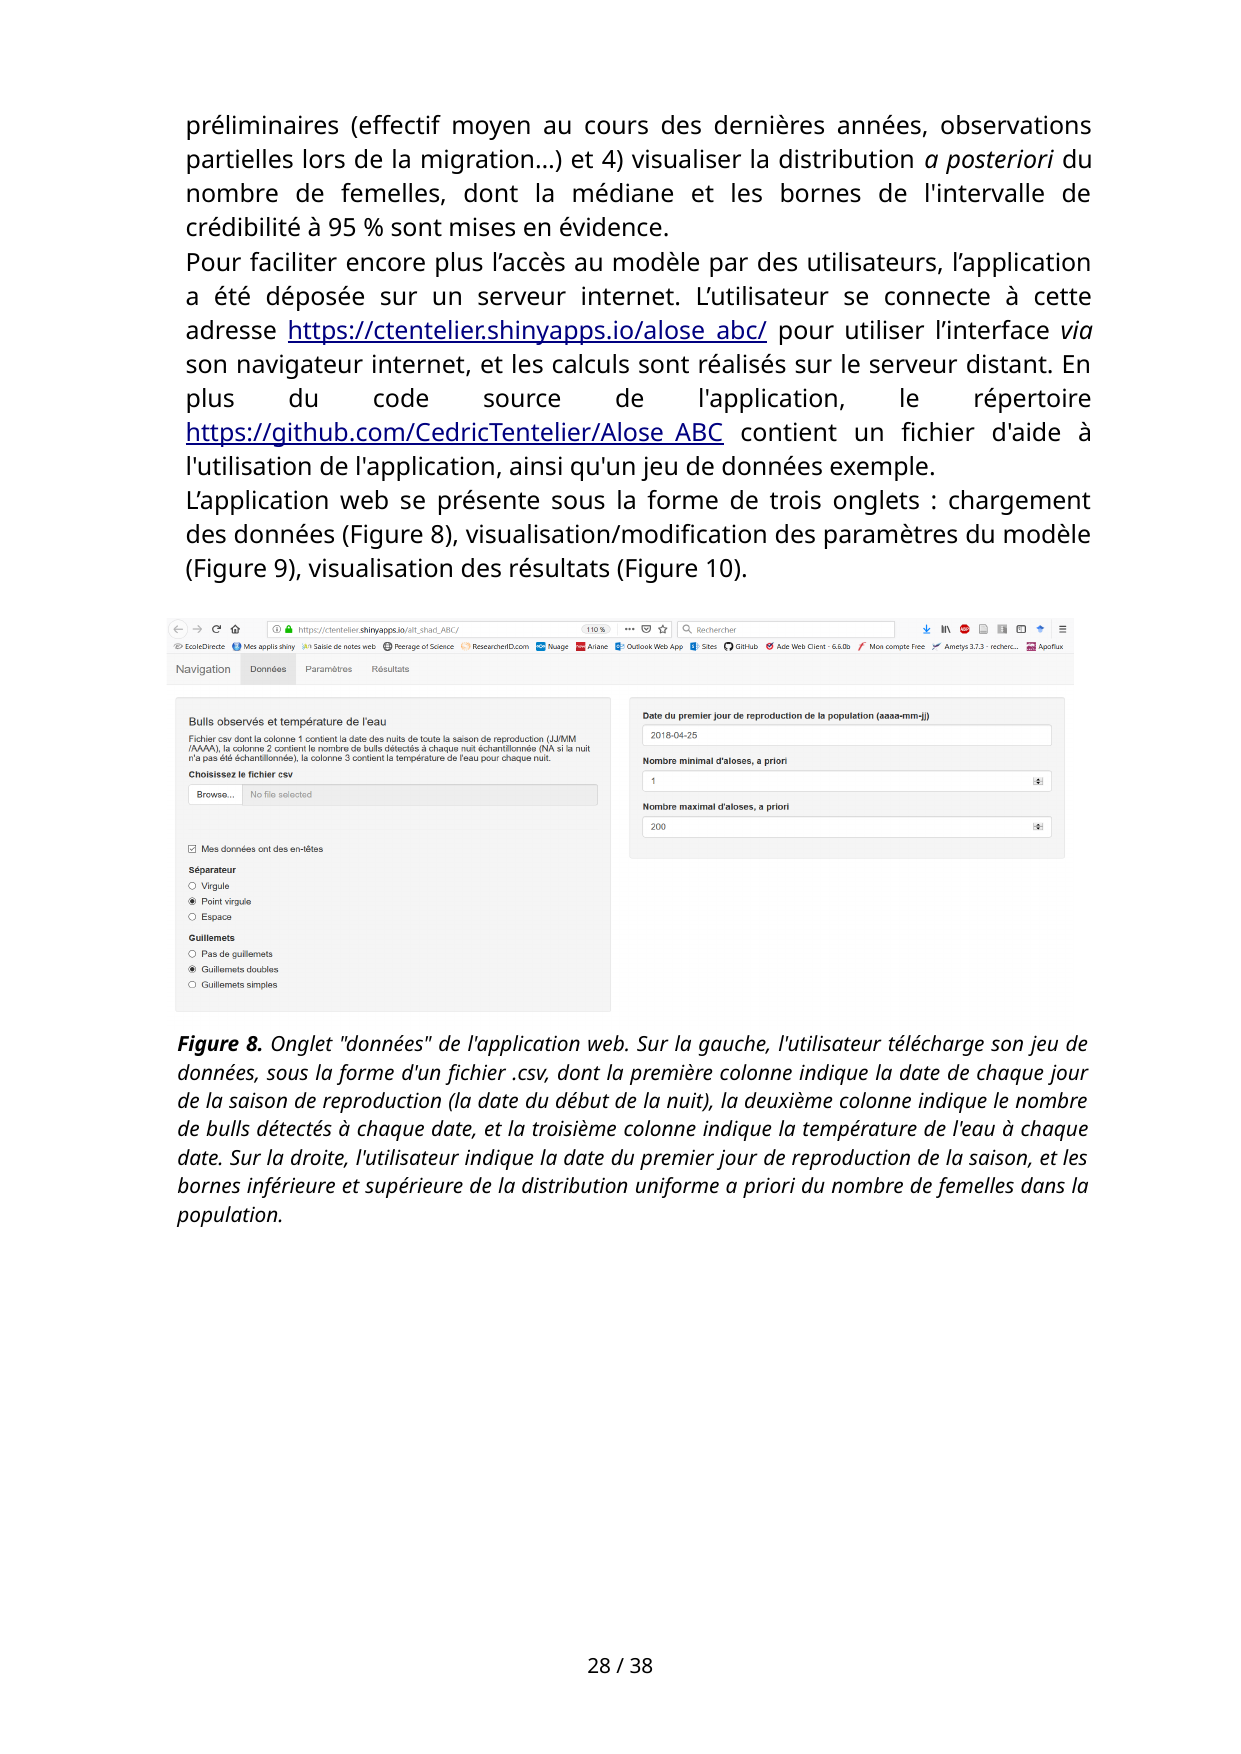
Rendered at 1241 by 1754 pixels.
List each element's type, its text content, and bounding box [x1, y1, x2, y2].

text préliminaires (effectif moyen au cours des dernières années, observations partielles lors de la migration…) et 4) visualiser la distribution a posteriori du nombre de femelles, dont la médiane et les bornes de l'intervalle de crédibilité à 95 % sont mises en évidence. [185, 108, 1093, 244]
text Figure 8. Onglet "données" de l'application web. Sur la gauche, l'utilisateur télécharge son jeu de données, sous la forme d'un fichier .csv, dont la première colonne indique la date de chaque jour de la saison de reproduction (la date du début de la nuit), la deuxième colonne indique le nombre de bulls détectés à chaque date, et la troisième colonne indique la température de l'eau à chaque date. Sur la droite, l'utilisateur indique la date du premier jour de reproduction de la saison, et les bornes inférieure et supérieure de la distribution uniforme a priori du nombre de femelles dans la population. [177, 619, 1093, 1228]
picture [166, 618, 1074, 1030]
text Pour faciliter encore plus l’accès au modèle par des utilisateurs, l’application a été déposée sur un serveur internet. L’utilisateur se connecte à cette adresse https://ctentelier.shinyapps.io/alose_abc/ pour utiliser l’interface via son navigateur internet, et les calculs sont réalisés sur le serveur distant. En plus du code source de l'application, le répertoire https://github.com/CedricTentelier/Alose_ABC contient un fichier d'aide à l'utilisation de l'application, ainsi qu'un jeu de données exemple. [185, 244, 1093, 483]
text L’application web se présente sous la forme de trois onglets : chargement des données (Figure 8), visualisation/modification des paramètres du modèle (Figure 9), visualisation des résultats (Figure 10). [185, 483, 1093, 585]
